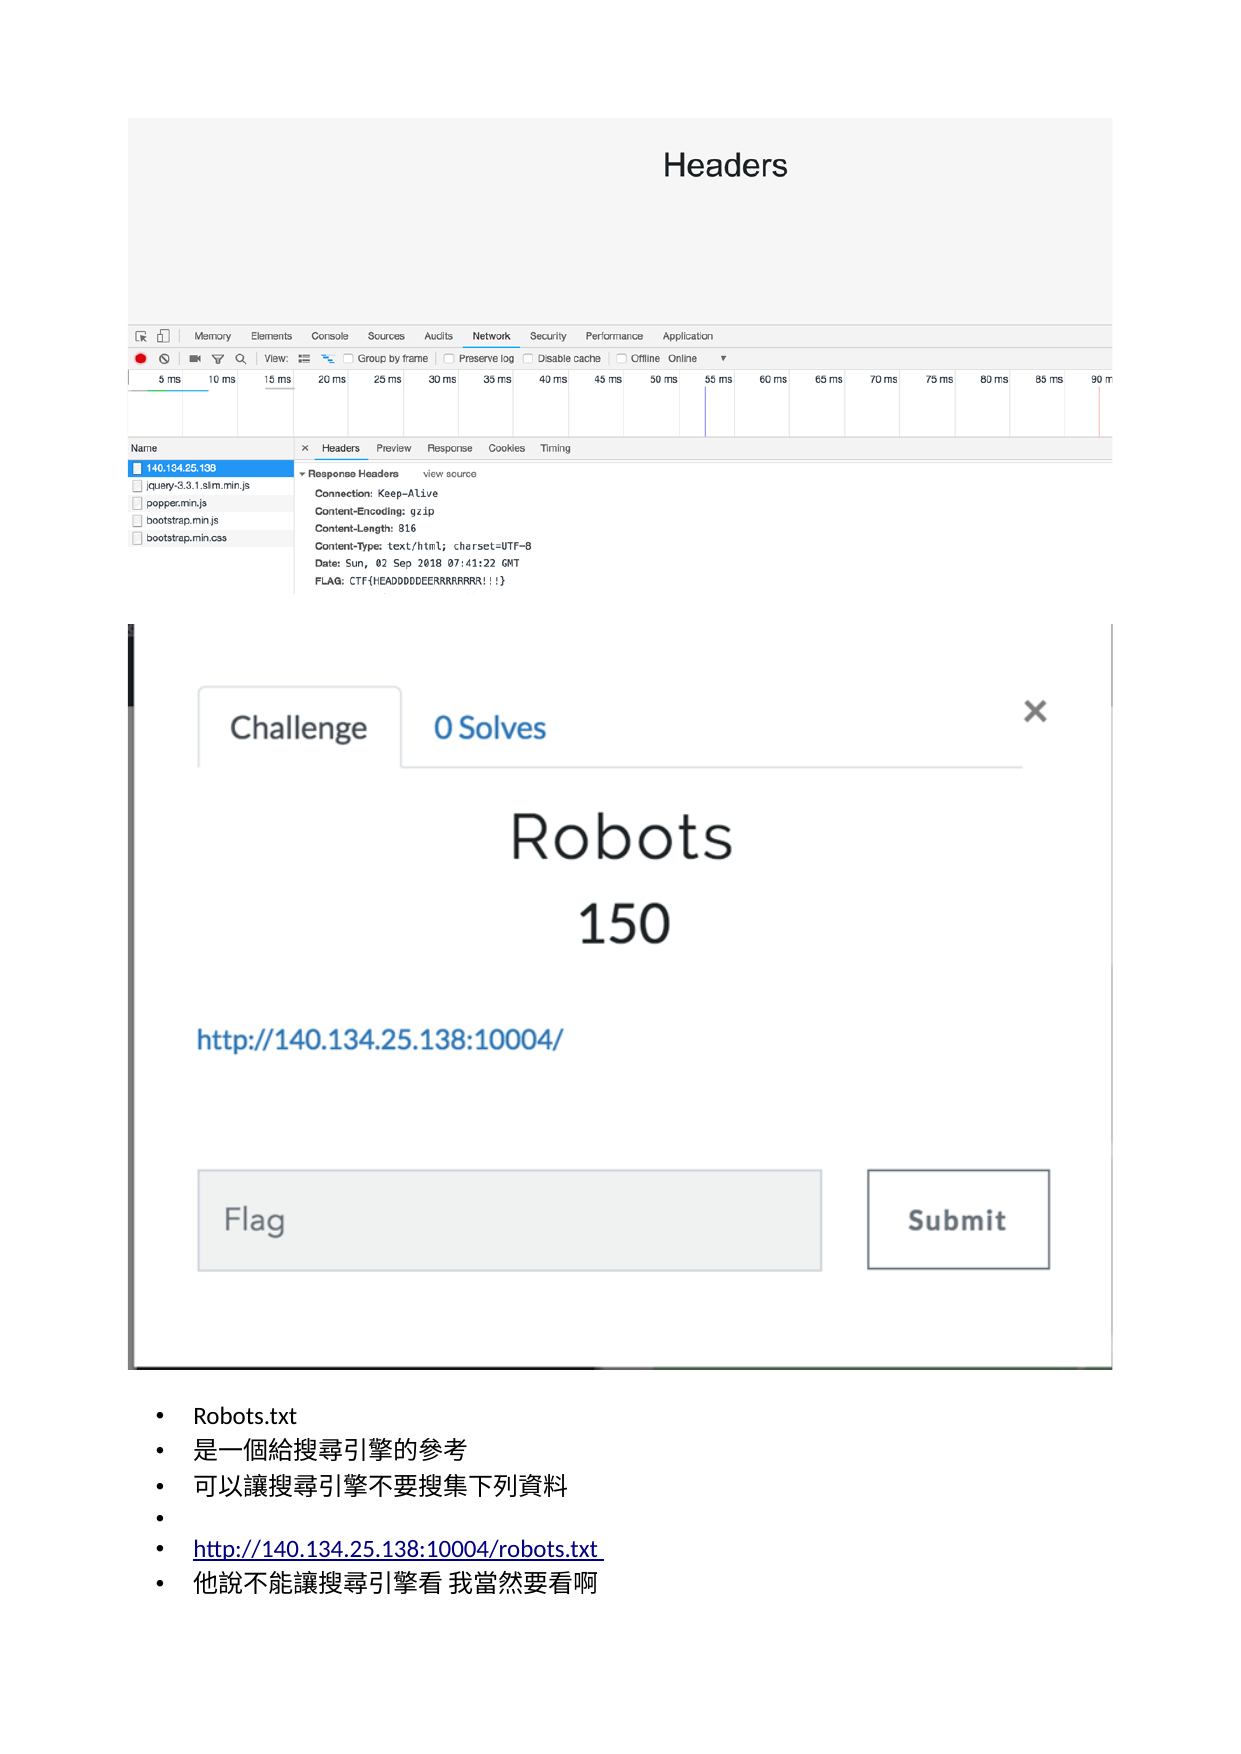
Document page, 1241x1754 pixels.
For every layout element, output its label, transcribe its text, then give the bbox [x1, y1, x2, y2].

list 可以讓搜尋引擎不要搜集下列資料 [156, 1467, 1122, 1503]
list Robots.txt [156, 1400, 1122, 1430]
list http://140.134.25.138:10004/robots.txt [156, 1533, 1122, 1564]
picture [127, 118, 1113, 594]
list 是一個給搜尋引擎的參考 [156, 1430, 1122, 1467]
list 他說不能讓搜尋引擎看 我當然要看啊 [156, 1564, 1122, 1600]
picture [127, 624, 1113, 1370]
